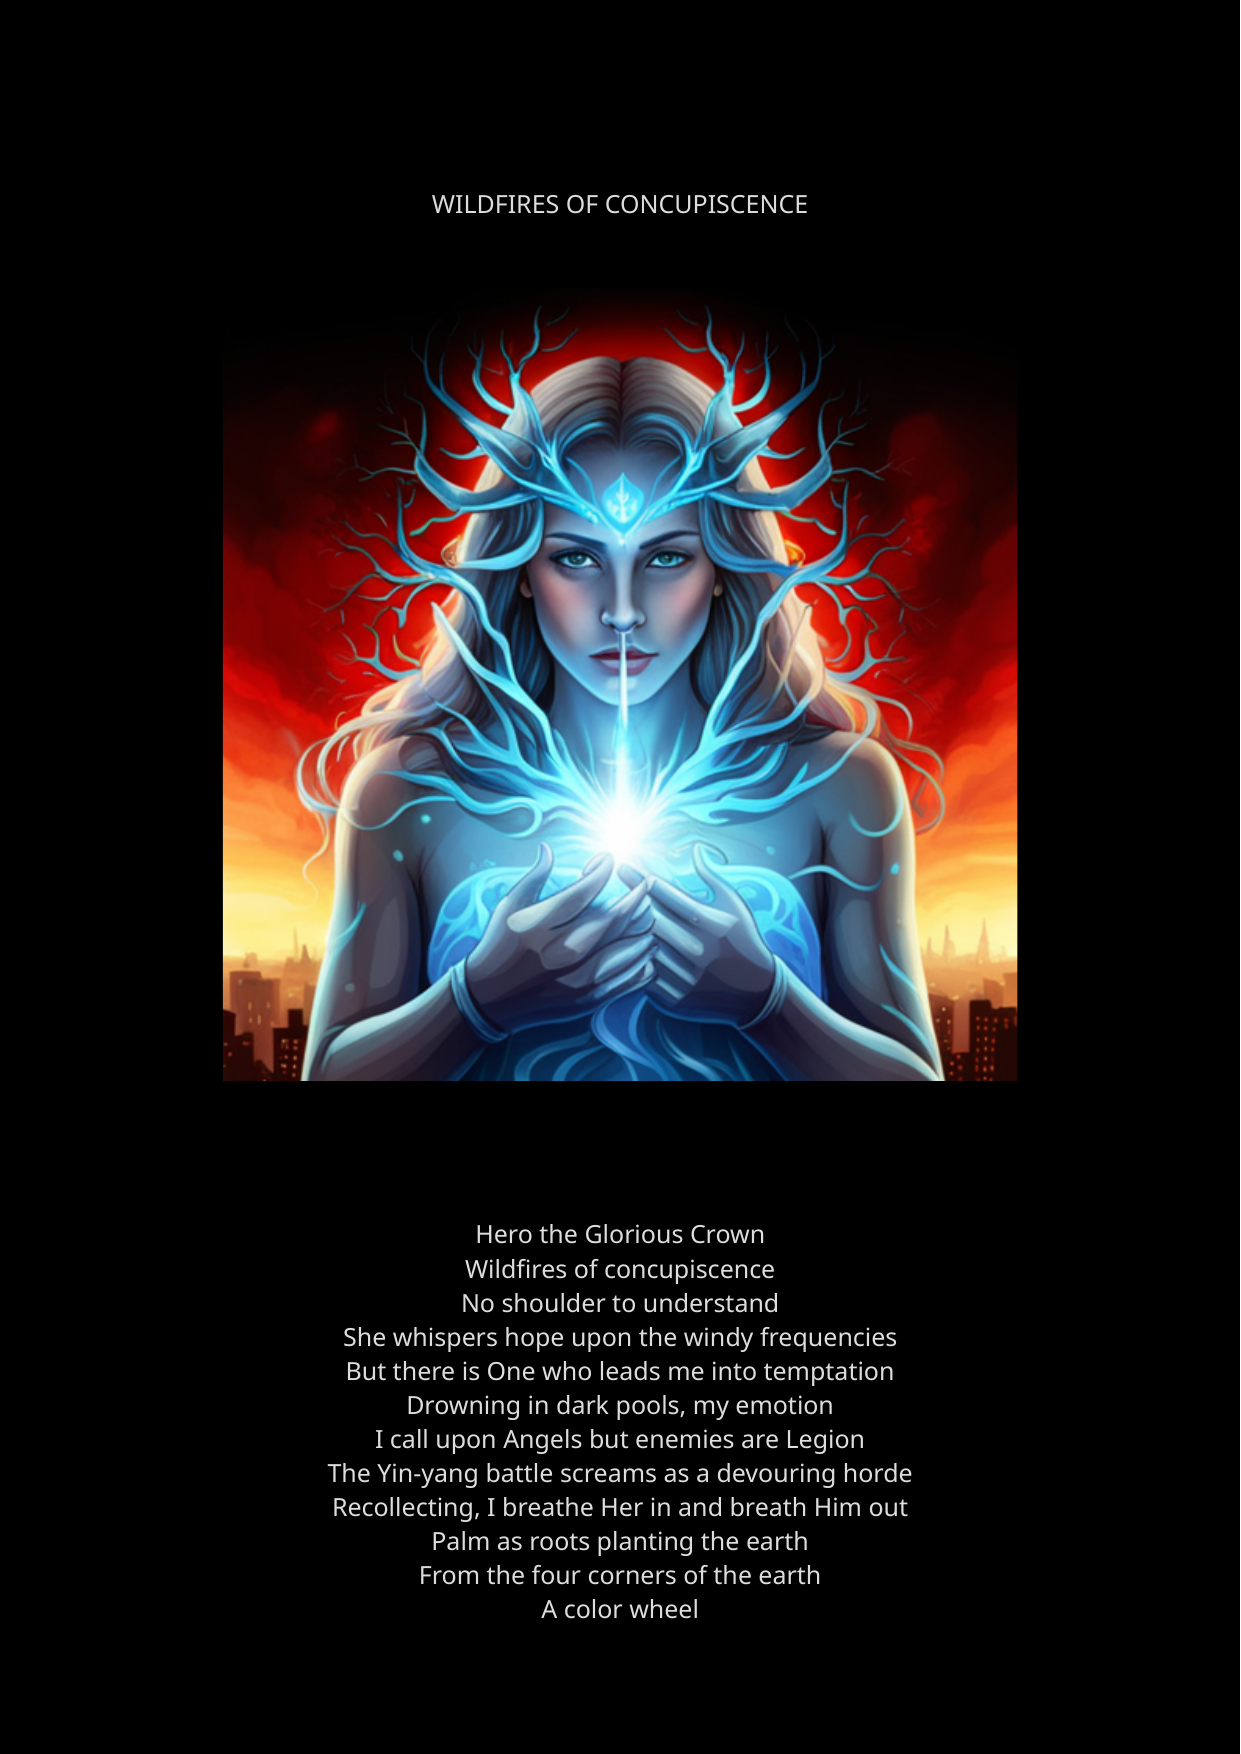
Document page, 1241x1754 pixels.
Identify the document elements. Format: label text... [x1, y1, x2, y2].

text WILDFIRES OF CONCUPISCENCE [118, 186, 1122, 220]
text I call upon Angels but enemies are Legion [118, 1422, 1122, 1456]
text A color wheel [118, 1592, 1122, 1626]
text Hero the Glorious Crown [118, 1217, 1122, 1251]
text Recollecting, I breathe Her in and breath Him out [118, 1490, 1122, 1524]
text Palm as roots planting the earth [118, 1524, 1122, 1558]
text But there is One who leads me into temptation [118, 1353, 1122, 1387]
text No shoulder to understand [118, 1285, 1122, 1319]
text Drowning in dark pools, my emotion [118, 1387, 1122, 1422]
text Wildfires of concupiscence [118, 1251, 1122, 1285]
picture [222, 288, 1018, 1081]
text She whispers hope upon the windy frequencies [118, 1319, 1122, 1353]
text From the four corners of the earth [118, 1558, 1122, 1592]
text The Yin-yang battle screams as a devouring horde [118, 1456, 1122, 1490]
